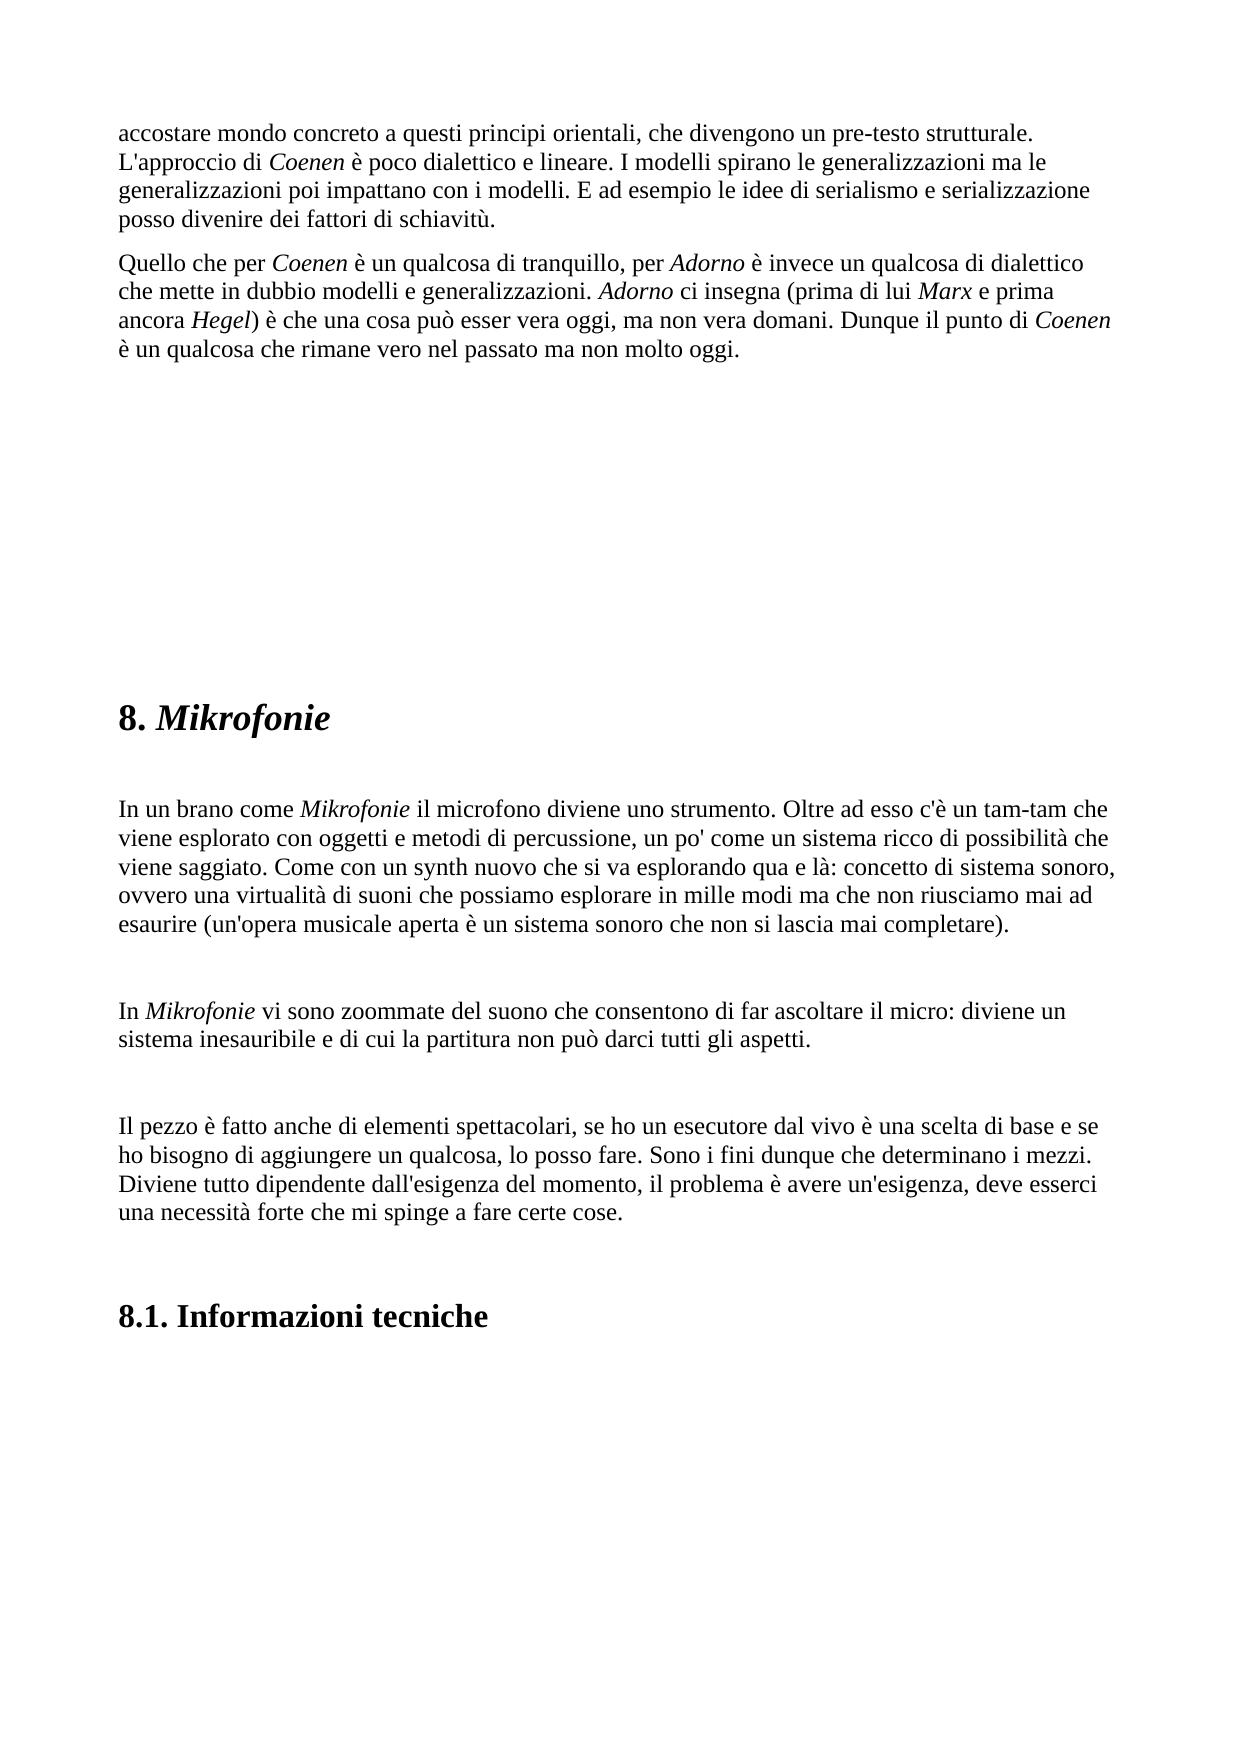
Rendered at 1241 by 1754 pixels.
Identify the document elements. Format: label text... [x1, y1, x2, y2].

subtitle 8. Mikrofonie [118, 695, 1122, 738]
text Quello che per Coenen è un qualcosa di tranquillo, per Adorno è invece un qualcosa di dialettico che mette in dubbio modelli e generalizzazioni. Adorno ci insegna (prima di lui Marx e prima ancora Hegel) è che una cosa può esser vera oggi, ma non vera domani. Dunque il punto di Coenen è un qualcosa che rimane vero nel passato ma non molto oggi. [118, 248, 1122, 363]
subtitle 8.1. Informazioni tecniche [118, 1297, 1122, 1335]
text accostare mondo concreto a questi principi orientali, che divengono un pre-testo strutturale. L'approccio di Coenen è poco dialettico e lineare. I modelli spirano le generalizzazioni ma le generalizzazioni poi impattano con i modelli. E ad esempio le idee di serialismo e serializzazione posso divenire dei fattori di schiavitù. [118, 118, 1122, 233]
text In un brano come Mikrofonie il microfono diviene uno strumento. Oltre ad esso c'è un tam-tam che viene esplorato con oggetti e metodi di percussione, un po' come un sistema ricco di possibilità che viene saggiato. Come con un synth nuovo che si va esplorando qua e là: concetto di sistema sonoro, ovvero una virtualità di suoni che possiamo esplorare in mille modi ma che non riusciamo mai ad esaurire (un'opera musicale aperta è un sistema sonoro che non si lascia mai completare). [118, 794, 1122, 938]
text Il pezzo è fatto anche di elementi spettacolari, se ho un esecutore dal vivo è una scelta di base e se ho bisogno di aggiungere un qualcosa, lo posso fare. Sono i fini dunque che determinano i mezzi. Diviene tutto dipendente dall'esigenza del momento, il problema è avere un'esigenza, deve esserci una necessità forte che mi spinge a fare certe cose. [118, 1111, 1122, 1226]
text In Mikrofonie vi sono zoommate del suono che consentono di far ascoltare il micro: diviene un sistema inesauribile e di cui la partitura non può darci tutti gli aspetti. [118, 996, 1122, 1053]
